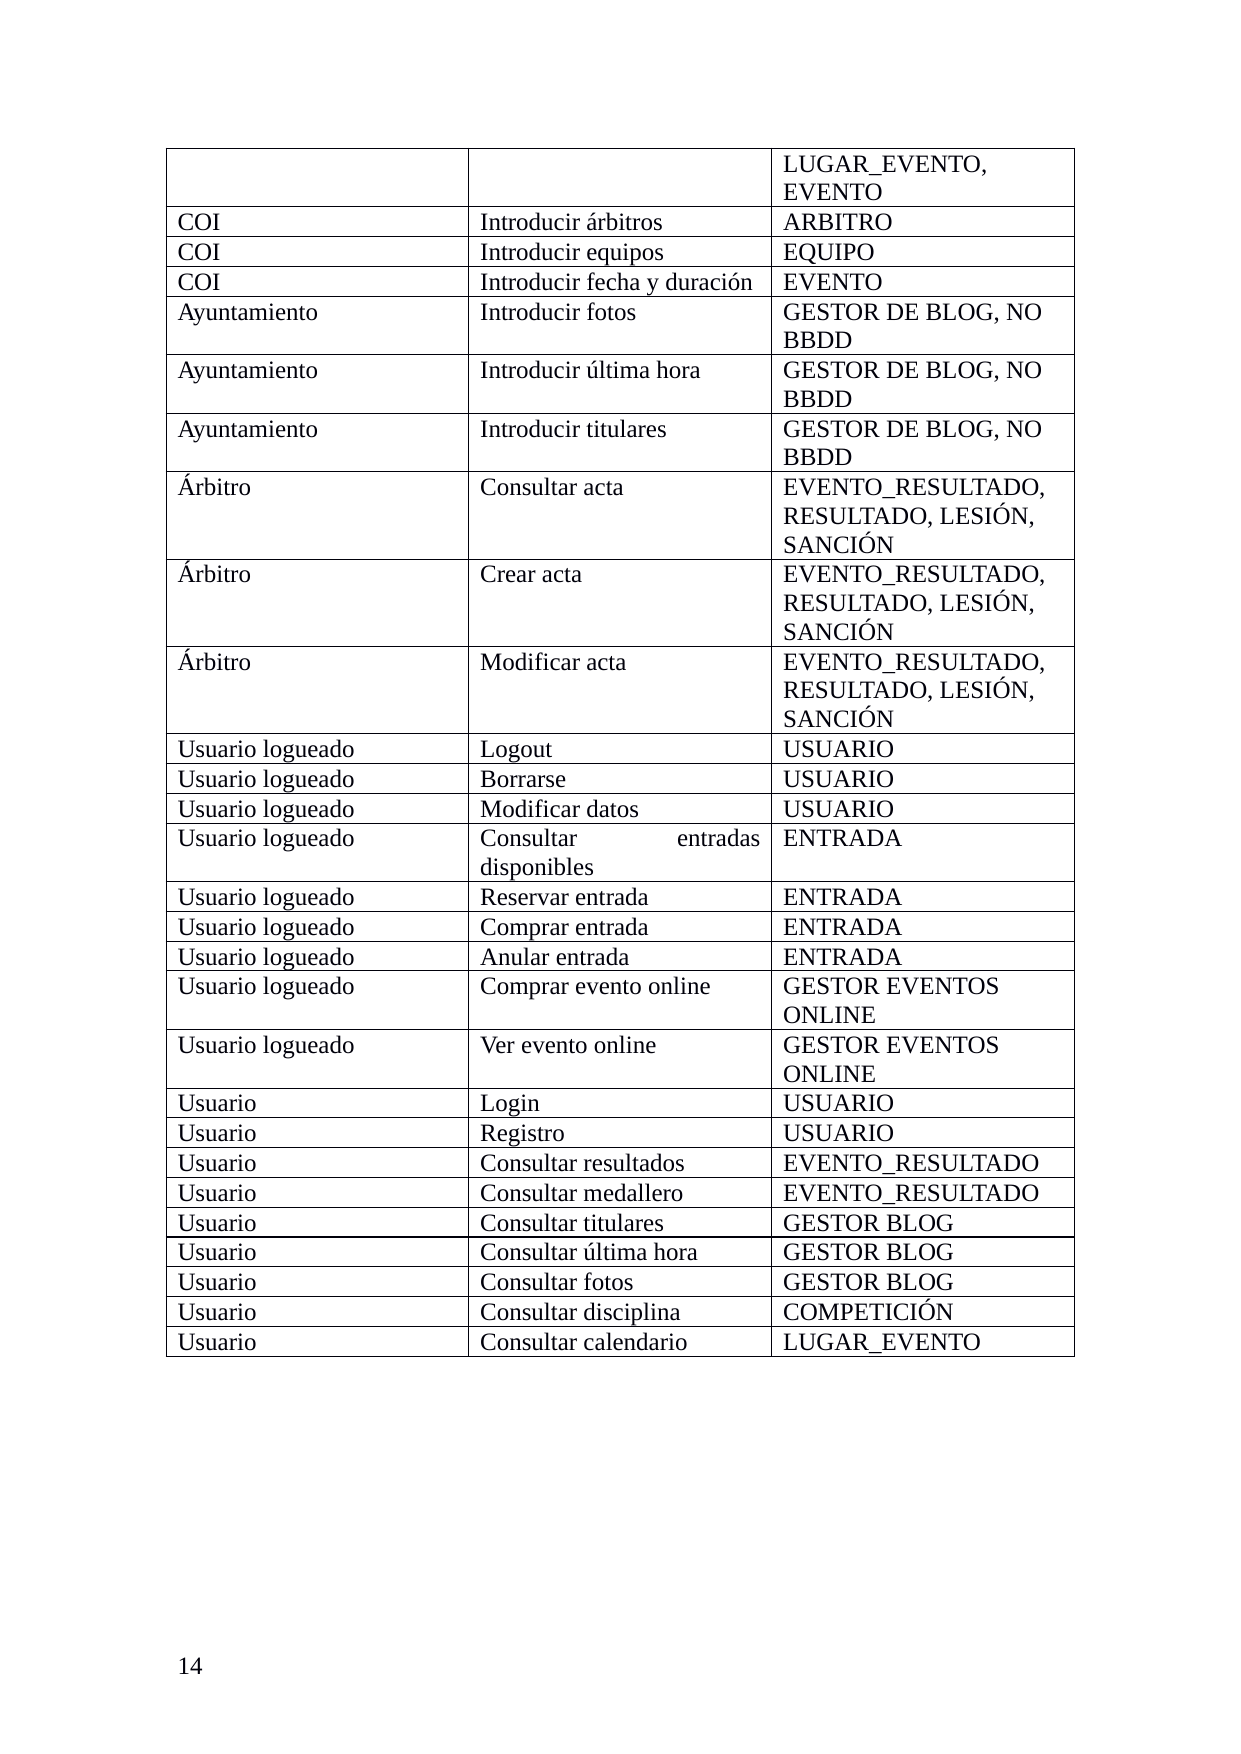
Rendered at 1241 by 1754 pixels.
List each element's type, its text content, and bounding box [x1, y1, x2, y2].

table_cell Modificar datos [469, 794, 771, 822]
table_cell Árbitro [167, 647, 468, 733]
table_cell USUARIO [772, 794, 1074, 822]
table_cell Usuario logueado [167, 824, 468, 881]
table_cell EQUIPO [772, 237, 1074, 266]
table_cell Ver evento online [469, 1030, 771, 1087]
table_cell Usuario [167, 1118, 468, 1147]
table_cell EVENTO_RESULTADO [772, 1178, 1074, 1207]
table_cell USUARIO [772, 734, 1074, 763]
table_cell ENTRADA [772, 912, 1074, 941]
table_cell EVENTO_RESULTADO [772, 1148, 1074, 1177]
table_cell Consultar acta [469, 472, 771, 558]
table_cell GESTOR BLOG [772, 1238, 1074, 1266]
table_cell Consultar calendario [469, 1327, 771, 1356]
table_cell EVENTO_RESULTADO, RESULTADO, LESIÓN, SANCIÓN [772, 560, 1074, 646]
table_cell Ayuntamiento [167, 414, 468, 471]
table_cell Usuario [167, 1297, 468, 1326]
table_cell Consultar última hora [469, 1238, 771, 1266]
table_cell LUGAR_EVENTO, EVENTO [772, 149, 1074, 206]
table_cell Logout [469, 734, 771, 763]
table_cell GESTOR DE BLOG, NO BBDD [772, 414, 1074, 471]
table_cell EVENTO [772, 267, 1074, 296]
table_cell Modificar acta [469, 647, 771, 733]
table_cell Usuario logueado [167, 794, 468, 822]
table_cell Usuario logueado [167, 1030, 468, 1087]
table_cell Usuario logueado [167, 971, 468, 1029]
table_cell COMPETICIÓN [772, 1297, 1074, 1326]
table_cell Usuario logueado [167, 912, 468, 941]
table_cell Consultar resultados [469, 1148, 771, 1177]
table_cell GESTOR BLOG [772, 1267, 1074, 1296]
table_cell Crear acta [469, 560, 771, 646]
table_cell Usuario logueado [167, 734, 468, 763]
table_cell Comprar evento online [469, 971, 771, 1029]
table_cell Anular entrada [469, 942, 771, 970]
table_cell Usuario [167, 1148, 468, 1177]
table_cell Reservar entrada [469, 882, 771, 911]
table_cell Registro [469, 1118, 771, 1147]
table_cell Árbitro [167, 560, 468, 646]
table_cell USUARIO [772, 764, 1074, 793]
table_cell COI [167, 237, 468, 266]
table_cell Usuario logueado [167, 764, 468, 793]
table_cell [167, 149, 468, 206]
table_cell Consultar entradas disponibles [469, 824, 771, 881]
table_cell Usuario [167, 1267, 468, 1296]
table_cell ARBITRO [772, 207, 1074, 236]
table_cell Usuario [167, 1178, 468, 1207]
table_cell ENTRADA [772, 942, 1074, 970]
table_cell ENTRADA [772, 882, 1074, 911]
table_cell Consultar fotos [469, 1267, 771, 1296]
table_cell Comprar entrada [469, 912, 771, 941]
table_cell Usuario [167, 1089, 468, 1117]
table_cell Introducir equipos [469, 237, 771, 266]
table_cell USUARIO [772, 1089, 1074, 1117]
table_cell GESTOR DE BLOG, NO BBDD [772, 355, 1074, 413]
table_cell Ayuntamiento [167, 355, 468, 413]
table_cell COI [167, 267, 468, 296]
table_cell Usuario logueado [167, 942, 468, 970]
table_cell ENTRADA [772, 824, 1074, 881]
table_cell GESTOR DE BLOG, NO BBDD [772, 297, 1074, 354]
table_cell Consultar titulares [469, 1208, 771, 1236]
table_cell Introducir última hora [469, 355, 771, 413]
table_cell COI [167, 207, 468, 236]
table_cell Consultar disciplina [469, 1297, 771, 1326]
table_cell Árbitro [167, 472, 468, 558]
table_cell USUARIO [772, 1118, 1074, 1147]
table_cell Usuario [167, 1327, 468, 1356]
table_cell Login [469, 1089, 771, 1117]
table_cell Introducir titulares [469, 414, 771, 471]
table_cell GESTOR EVENTOS ONLINE [772, 971, 1074, 1029]
table_cell Usuario [167, 1208, 468, 1236]
table_cell Usuario [167, 1238, 468, 1266]
table_cell Borrarse [469, 764, 771, 793]
table_cell Introducir fecha y duración [469, 267, 771, 296]
table_cell Ayuntamiento [167, 297, 468, 354]
table_cell EVENTO_RESULTADO, RESULTADO, LESIÓN, SANCIÓN [772, 472, 1074, 558]
table_cell GESTOR BLOG [772, 1208, 1074, 1236]
table_cell GESTOR EVENTOS ONLINE [772, 1030, 1074, 1087]
table_cell Introducir árbitros [469, 207, 771, 236]
table_cell [469, 149, 771, 206]
table_cell Introducir fotos [469, 297, 771, 354]
table_cell EVENTO_RESULTADO, RESULTADO, LESIÓN, SANCIÓN [772, 647, 1074, 733]
table_cell Usuario logueado [167, 882, 468, 911]
table_cell Consultar medallero [469, 1178, 771, 1207]
table_cell LUGAR_EVENTO [772, 1327, 1074, 1356]
